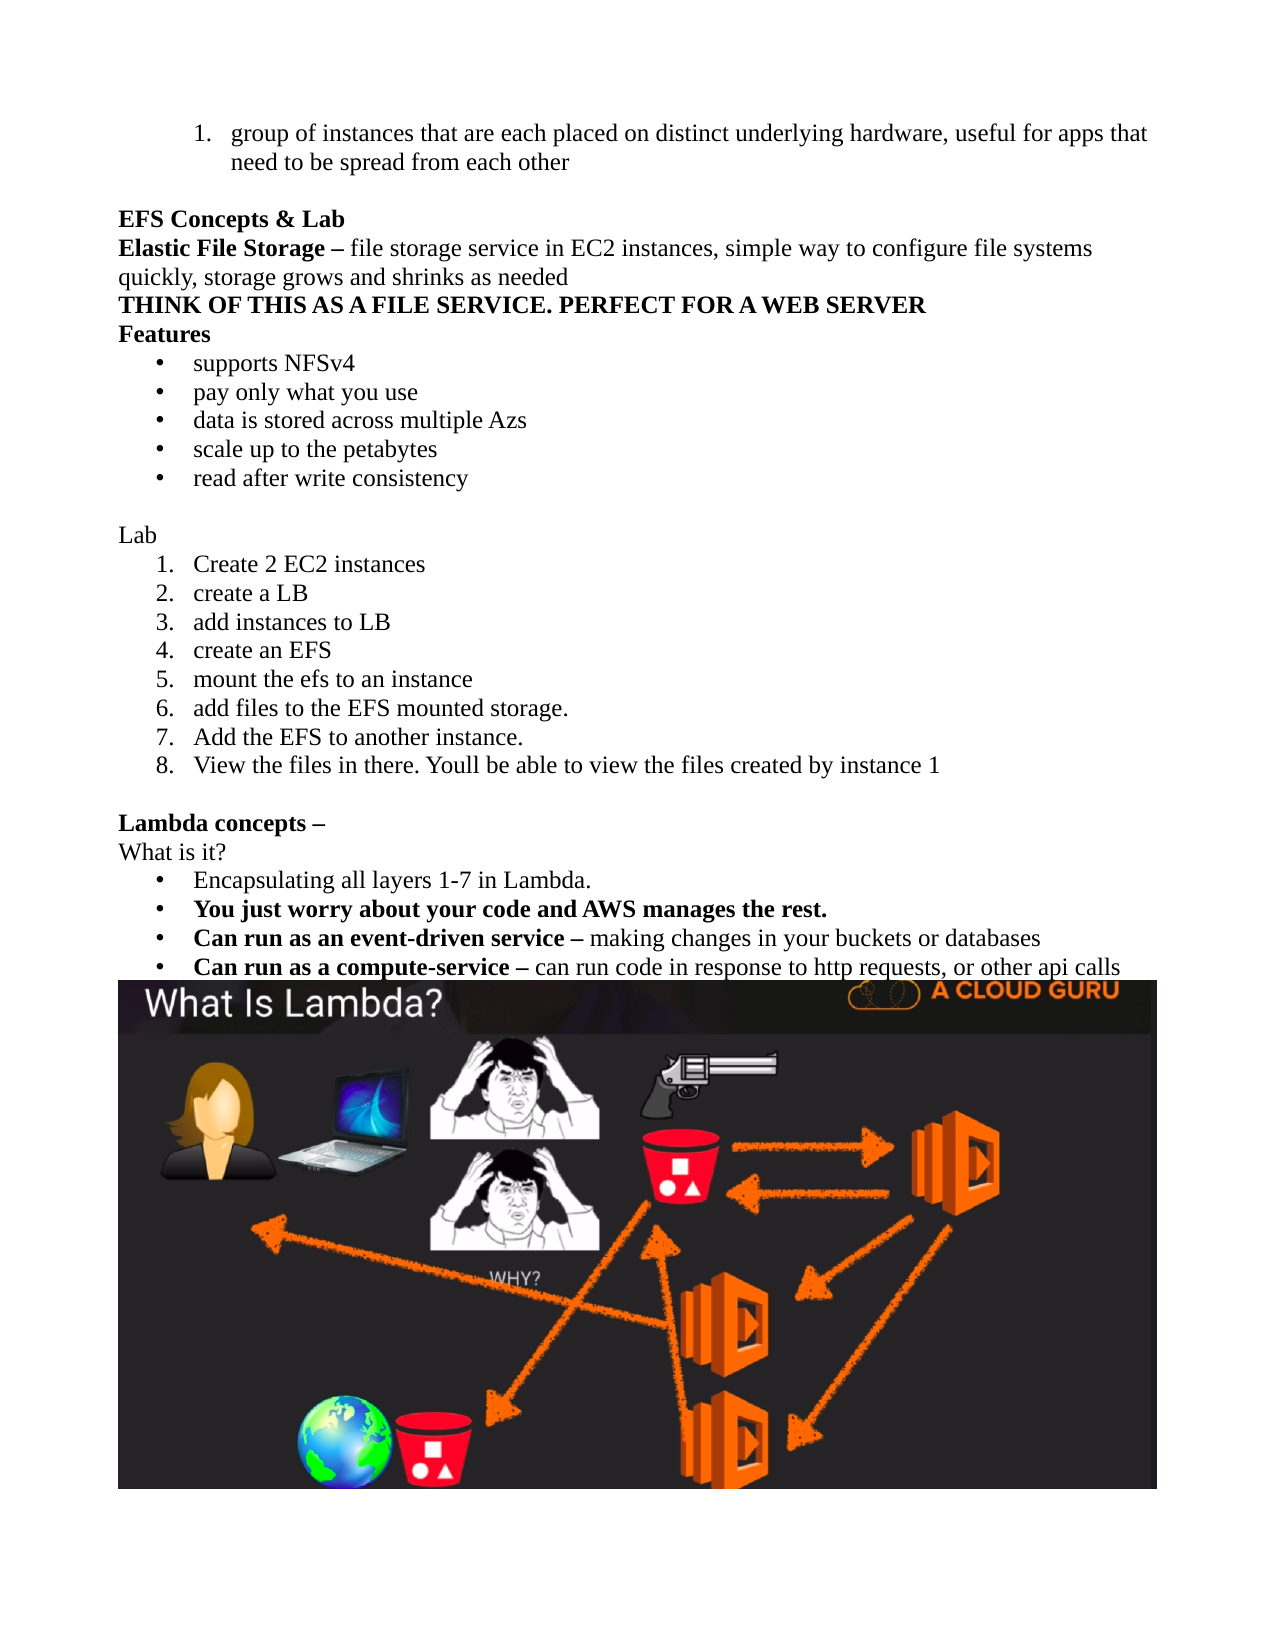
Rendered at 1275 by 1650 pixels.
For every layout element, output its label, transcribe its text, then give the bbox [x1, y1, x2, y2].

list create an EFS [156, 636, 1157, 664]
list mount the efs to an instance [156, 664, 1157, 693]
text Lab [118, 521, 1157, 549]
text Features [118, 319, 1157, 348]
list Can run as an event-driven service – making changes in your buckets or databases [156, 923, 1157, 952]
text THINK OF THIS AS A FILE SERVICE. PERFECT FOR A WEB SERVER [118, 291, 1157, 319]
list You just worry about your code and AWS manages the rest. [156, 894, 1157, 923]
list read after write consistency [156, 463, 1157, 492]
picture [118, 980, 1157, 1489]
list data is stored across multiple Azs [156, 406, 1157, 434]
text Lambda concepts – [118, 808, 1157, 837]
list supports NFSv4 [156, 348, 1157, 377]
list Create 2 EC2 instances [156, 549, 1157, 578]
text EFS Concepts & Lab [118, 204, 1157, 233]
list Encapsulating all layers 1-7 in Lambda. [156, 866, 1157, 894]
list add files to the EFS mounted storage. [156, 693, 1157, 722]
list scale up to the petabytes [156, 434, 1157, 463]
list Can run as a compute-service – can run code in response to http requests, or other api calls [156, 952, 1157, 980]
list pay only what you use [156, 377, 1157, 406]
list View the files in there. Youll be able to view the files created by instance 1 [156, 751, 1157, 779]
list add instances to LB [156, 607, 1157, 636]
list create a LB [156, 578, 1157, 607]
list group of instances that are each placed on distinct underlying hardware, useful for apps that need to be spread from each other [193, 118, 1157, 176]
text What is it? [118, 837, 1157, 866]
list Add the EFS to another instance. [156, 722, 1157, 751]
text Elastic File Storage – file storage service in EC2 instances, simple way to configure file systems quickly, storage grows and shrinks as needed [118, 233, 1157, 291]
